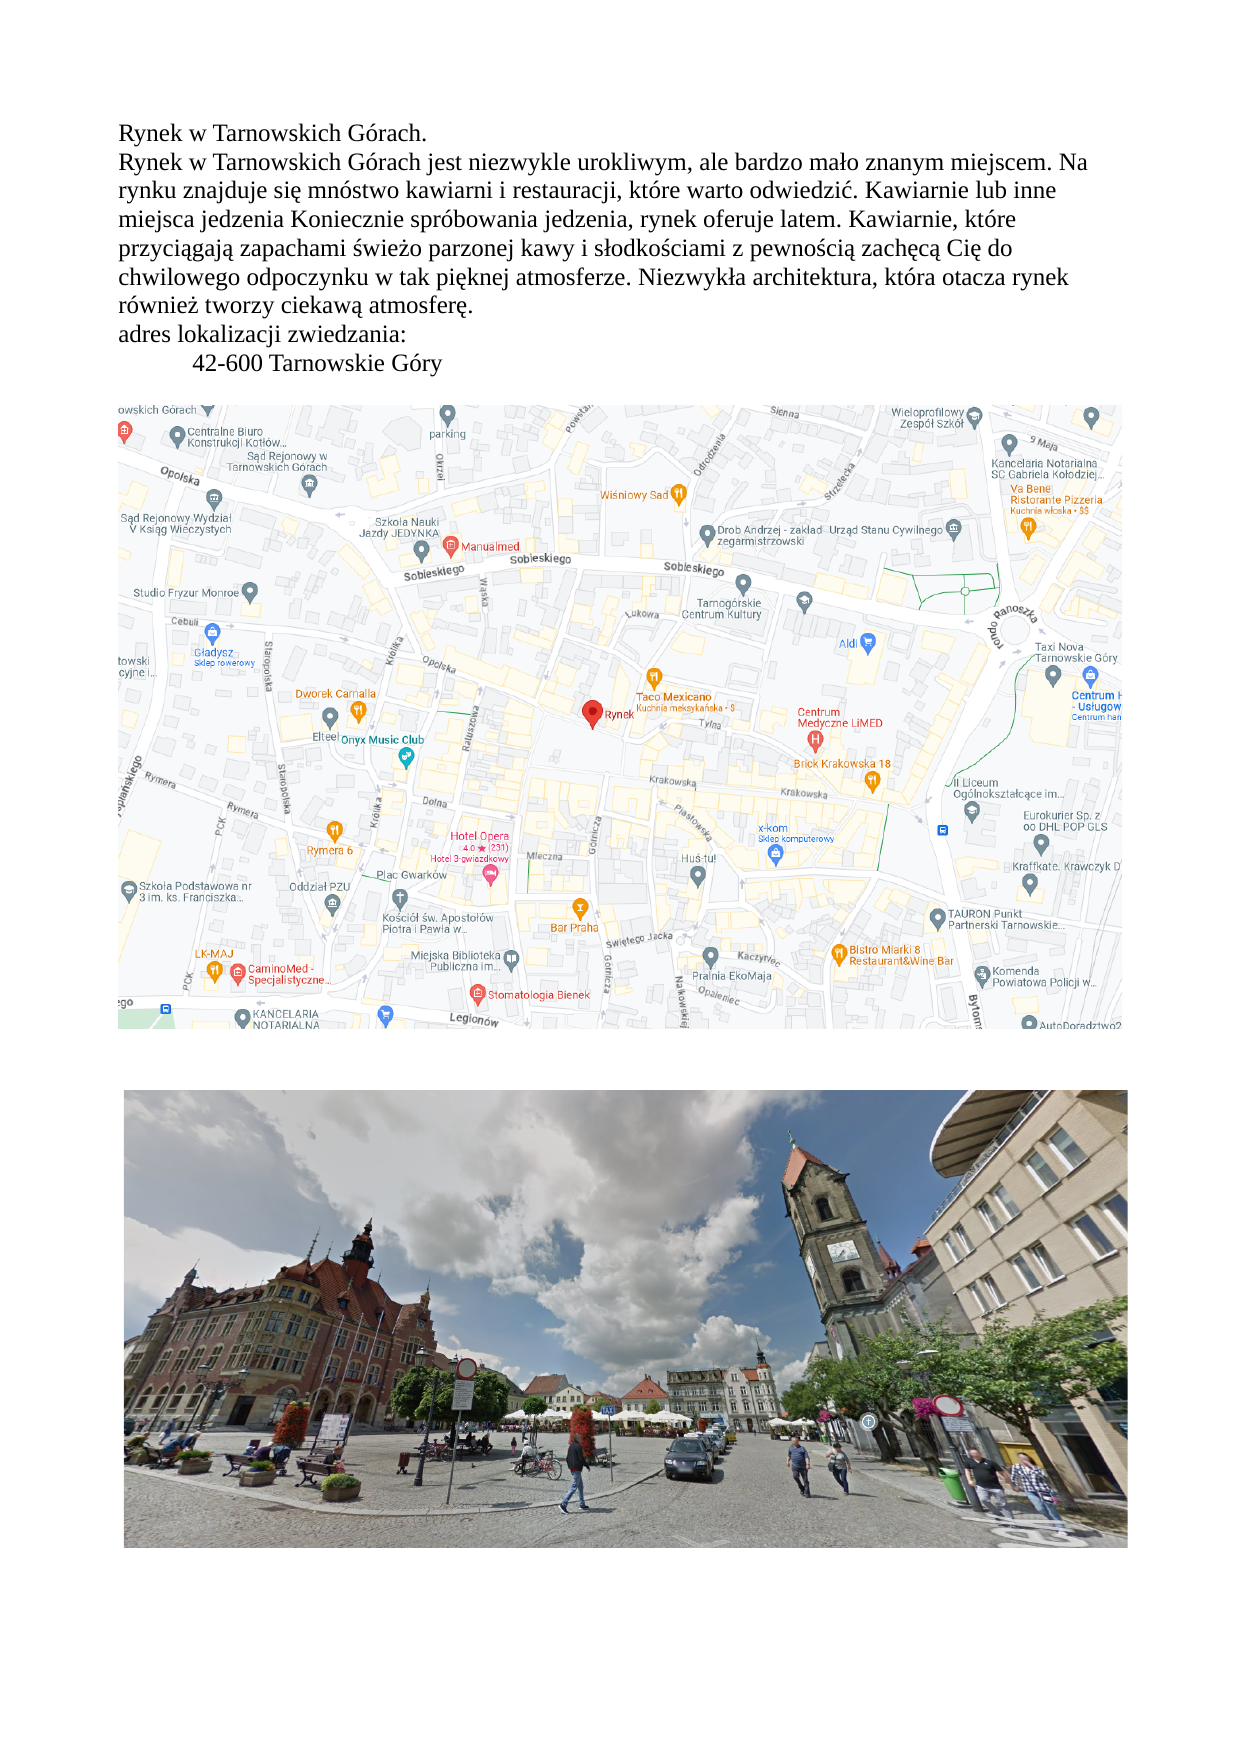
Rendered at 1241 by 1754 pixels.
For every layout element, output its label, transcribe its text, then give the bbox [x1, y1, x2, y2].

picture [123, 1090, 1128, 1548]
text 42-600 Tarnowskie Góry [118, 348, 1122, 377]
text Rynek w Tarnowskich Górach jest niezwykle urokliwym, ale bardzo mało znanym miejscem. Na rynku znajduje się mnóstwo kawiarni i restauracji, które warto odwiedzić. Kawiarnie lub inne miejsca jedzenia Koniecznie spróbowania jedzenia, rynek oferuje latem. Kawiarnie, które przyciągają zapachami świeżo parzonej kawy i słodkościami z pewnością zachęcą Cię do chwilowego odpoczynku w tak pięknej atmosferze. Niezwykła architektura, która otacza rynek również tworzy ciekawą atmosferę. [118, 147, 1122, 319]
text adres lokalizacji zwiedzania: [118, 319, 1122, 348]
picture [118, 405, 1123, 1029]
text Rynek w Tarnowskich Górach. [118, 118, 1122, 147]
